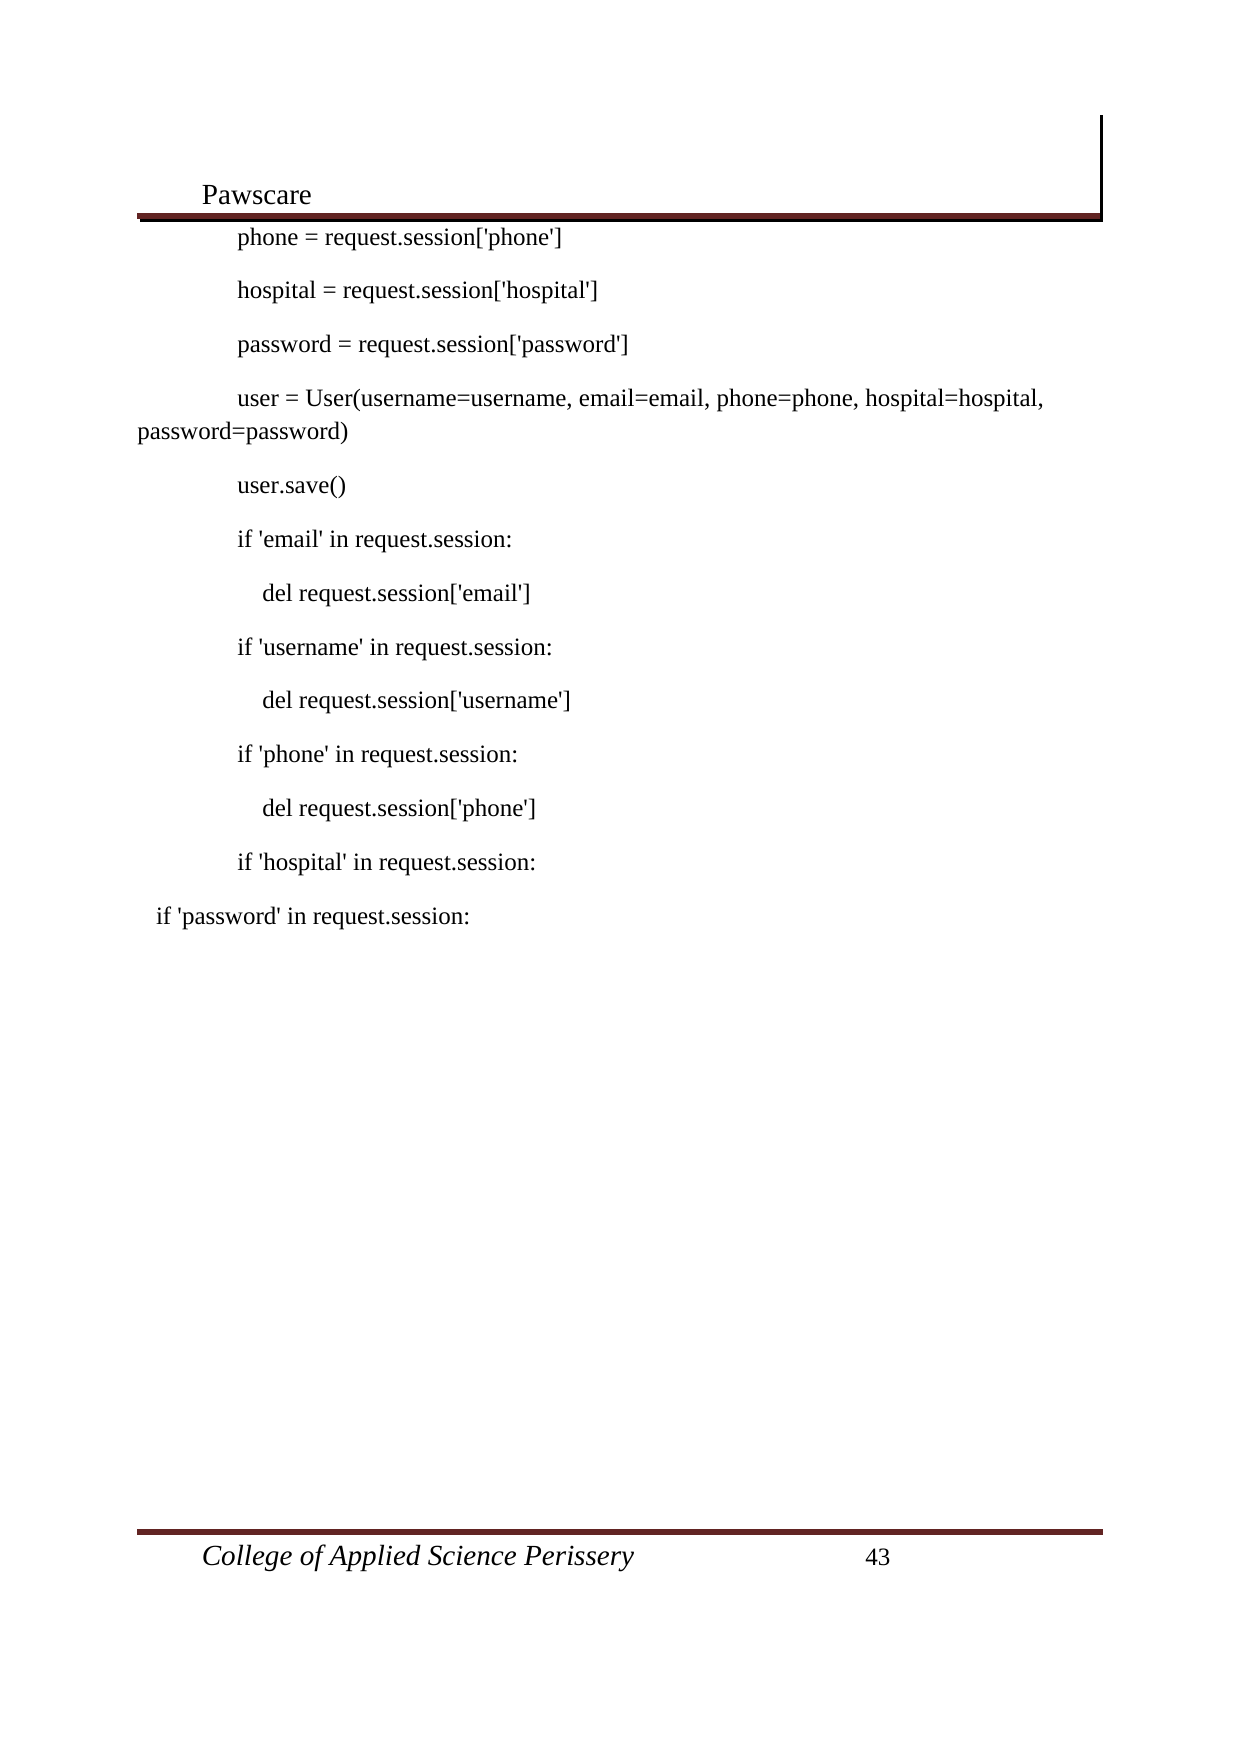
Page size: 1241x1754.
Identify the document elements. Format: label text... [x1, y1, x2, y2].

text hospital = request.session['hospital'] [137, 276, 1103, 304]
text if 'password' in request.session: [137, 901, 1103, 930]
text if 'phone' in request.session: [137, 739, 1103, 768]
text if 'hospital' in request.session: [137, 847, 1103, 876]
text if 'username' in request.session: [137, 632, 1103, 661]
text del request.session['email'] [137, 578, 1103, 607]
text phone = request.session['phone'] [137, 222, 1103, 251]
text del request.session['phone'] [137, 793, 1103, 822]
text if 'email' in request.session: [137, 524, 1103, 553]
text user = User(username=username, email=email, phone=phone, hospital=hospital, password=password) [137, 383, 1103, 445]
text user.save() [137, 470, 1103, 499]
text del request.session['username'] [137, 686, 1103, 714]
text password = request.session['password'] [137, 329, 1103, 358]
